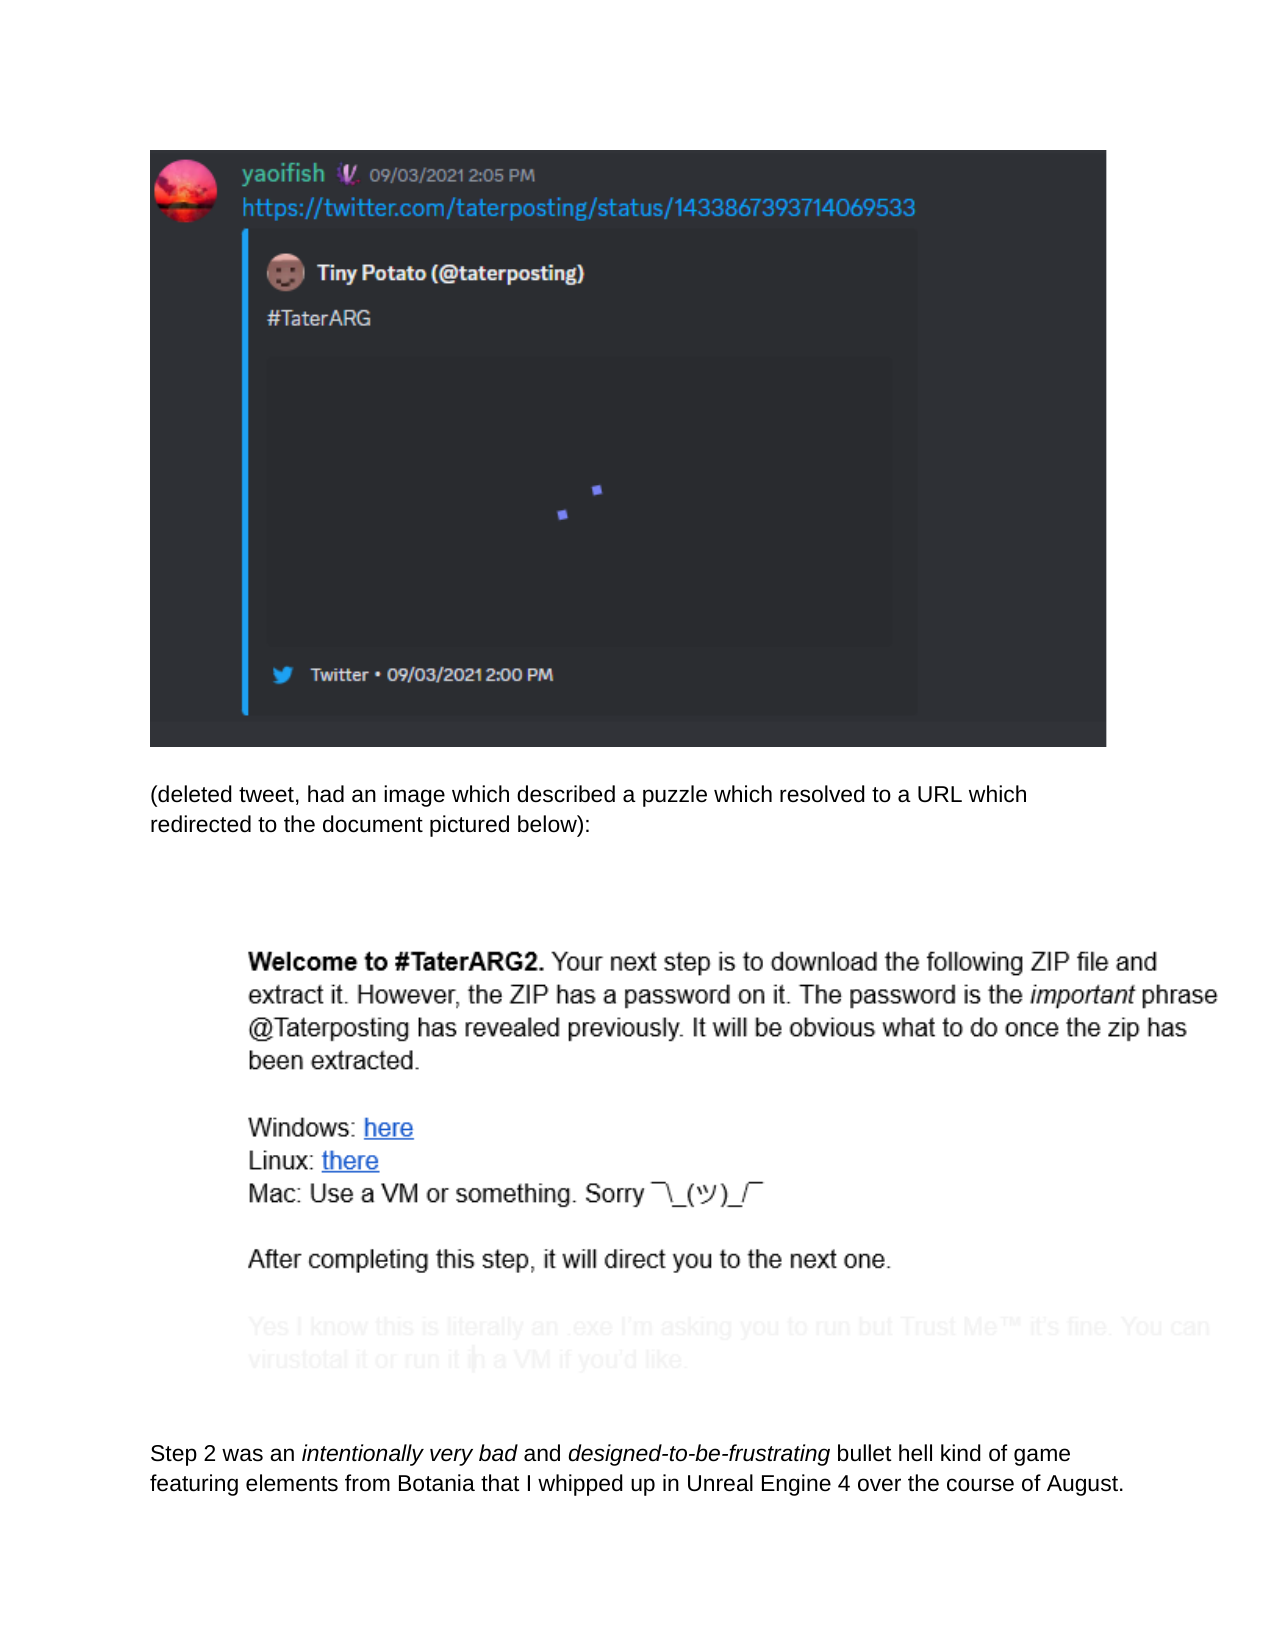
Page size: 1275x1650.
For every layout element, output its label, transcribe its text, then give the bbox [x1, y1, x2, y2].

text (deleted tweet, had an image which described a puzzle which resolved to a URL which redirected to the document pictured below): [150, 781, 1125, 837]
picture [150, 150, 1107, 747]
picture [150, 841, 1275, 1406]
text Step 2 was an intentionally very bad and designed-to-be-frustrating bullet hell kind of game featuring elements from Botania that I whipped up in Unreal Engine 4 over the course of August. [150, 1439, 1125, 1496]
